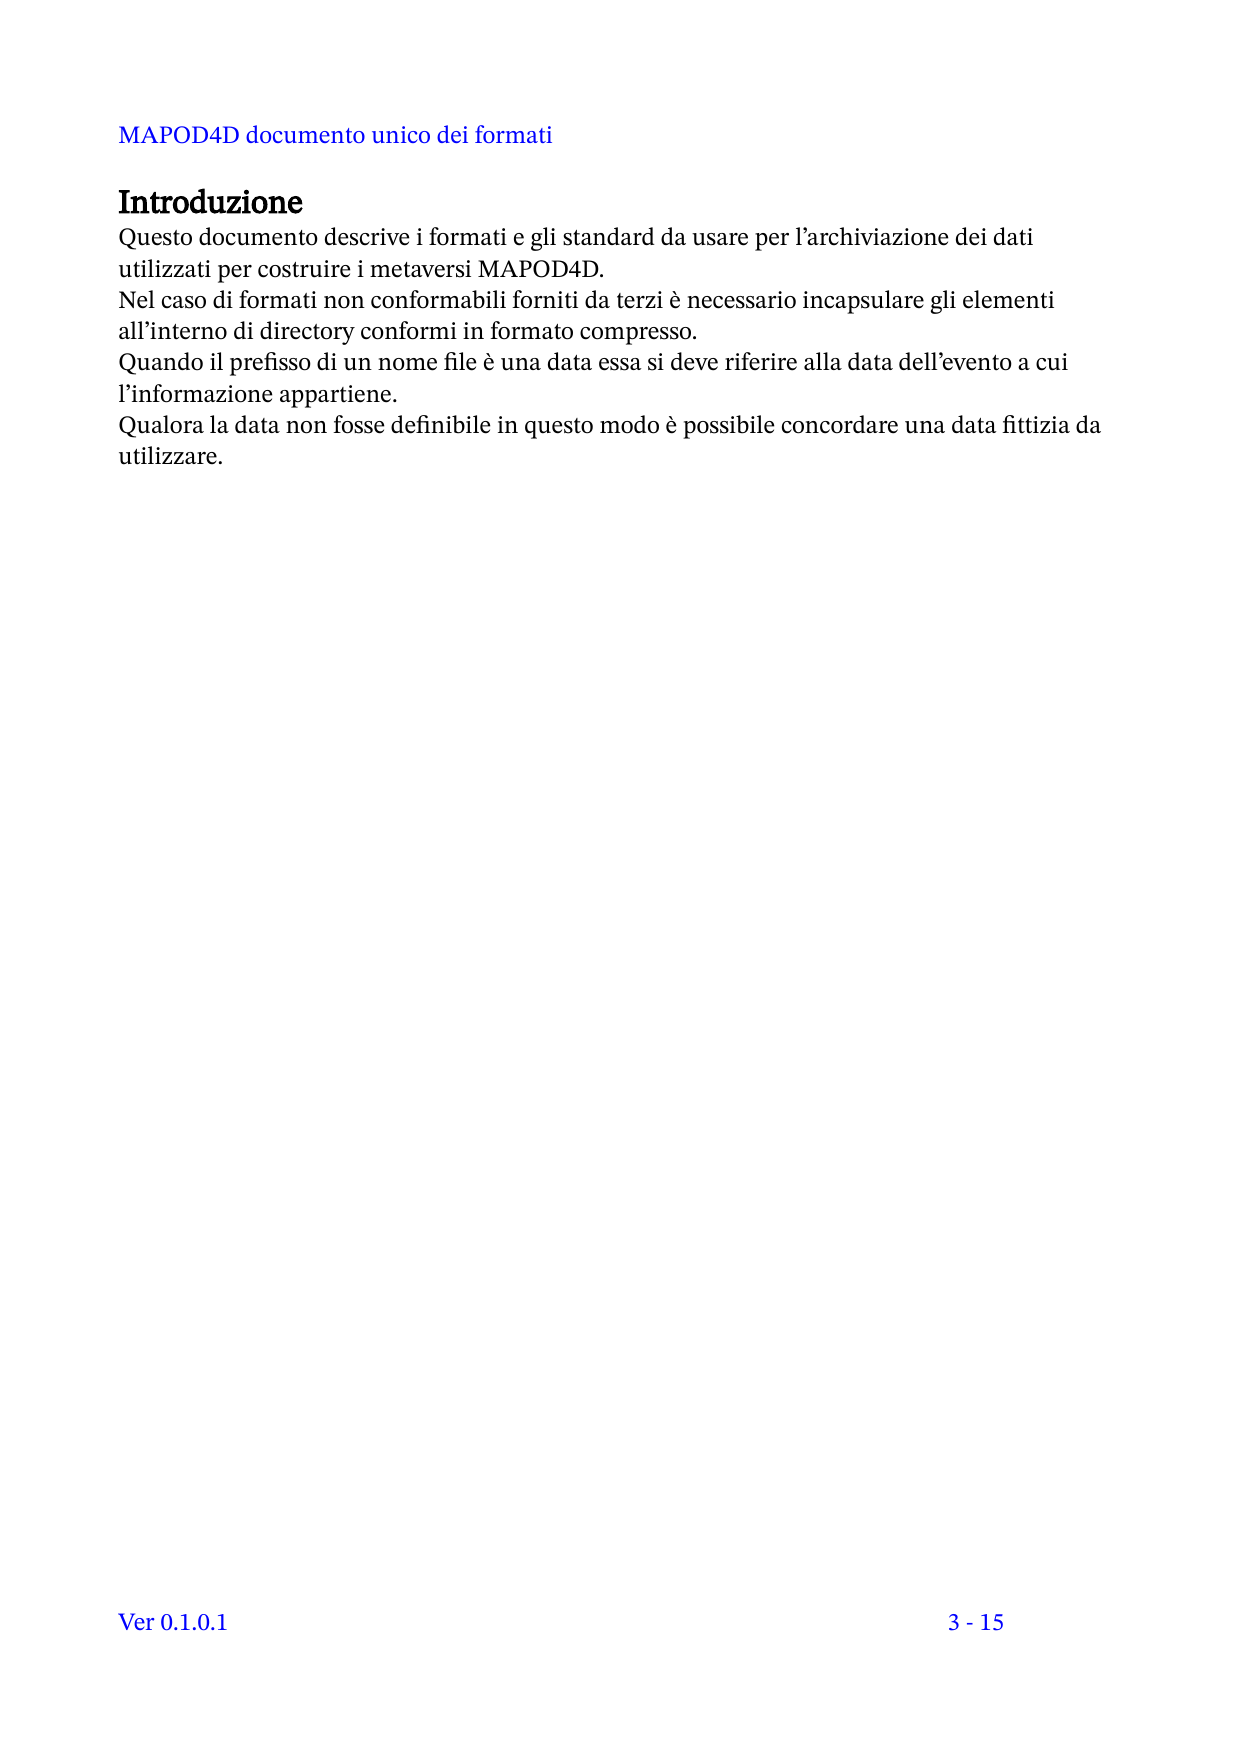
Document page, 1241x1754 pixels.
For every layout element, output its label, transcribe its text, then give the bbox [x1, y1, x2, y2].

text Nel caso di formati non conformabili forniti da terzi è necessario incapsulare gli elementi all’interno di directory conformi in formato compresso. [118, 283, 1122, 346]
text Quando il prefisso di un nome file è una data essa si deve riferire alla data dell’evento a cui l’informazione appartiene. [118, 346, 1122, 408]
text Questo documento descrive i formati e gli standard da usare per l’archiviazione dei dati utilizzati per costruire i metaversi MAPOD4D. [118, 221, 1122, 283]
text Introduzione [118, 179, 1122, 221]
text Qualora la data non fosse definibile in questo modo è possibile concordare una data fittizia da utilizzare. [118, 408, 1122, 471]
